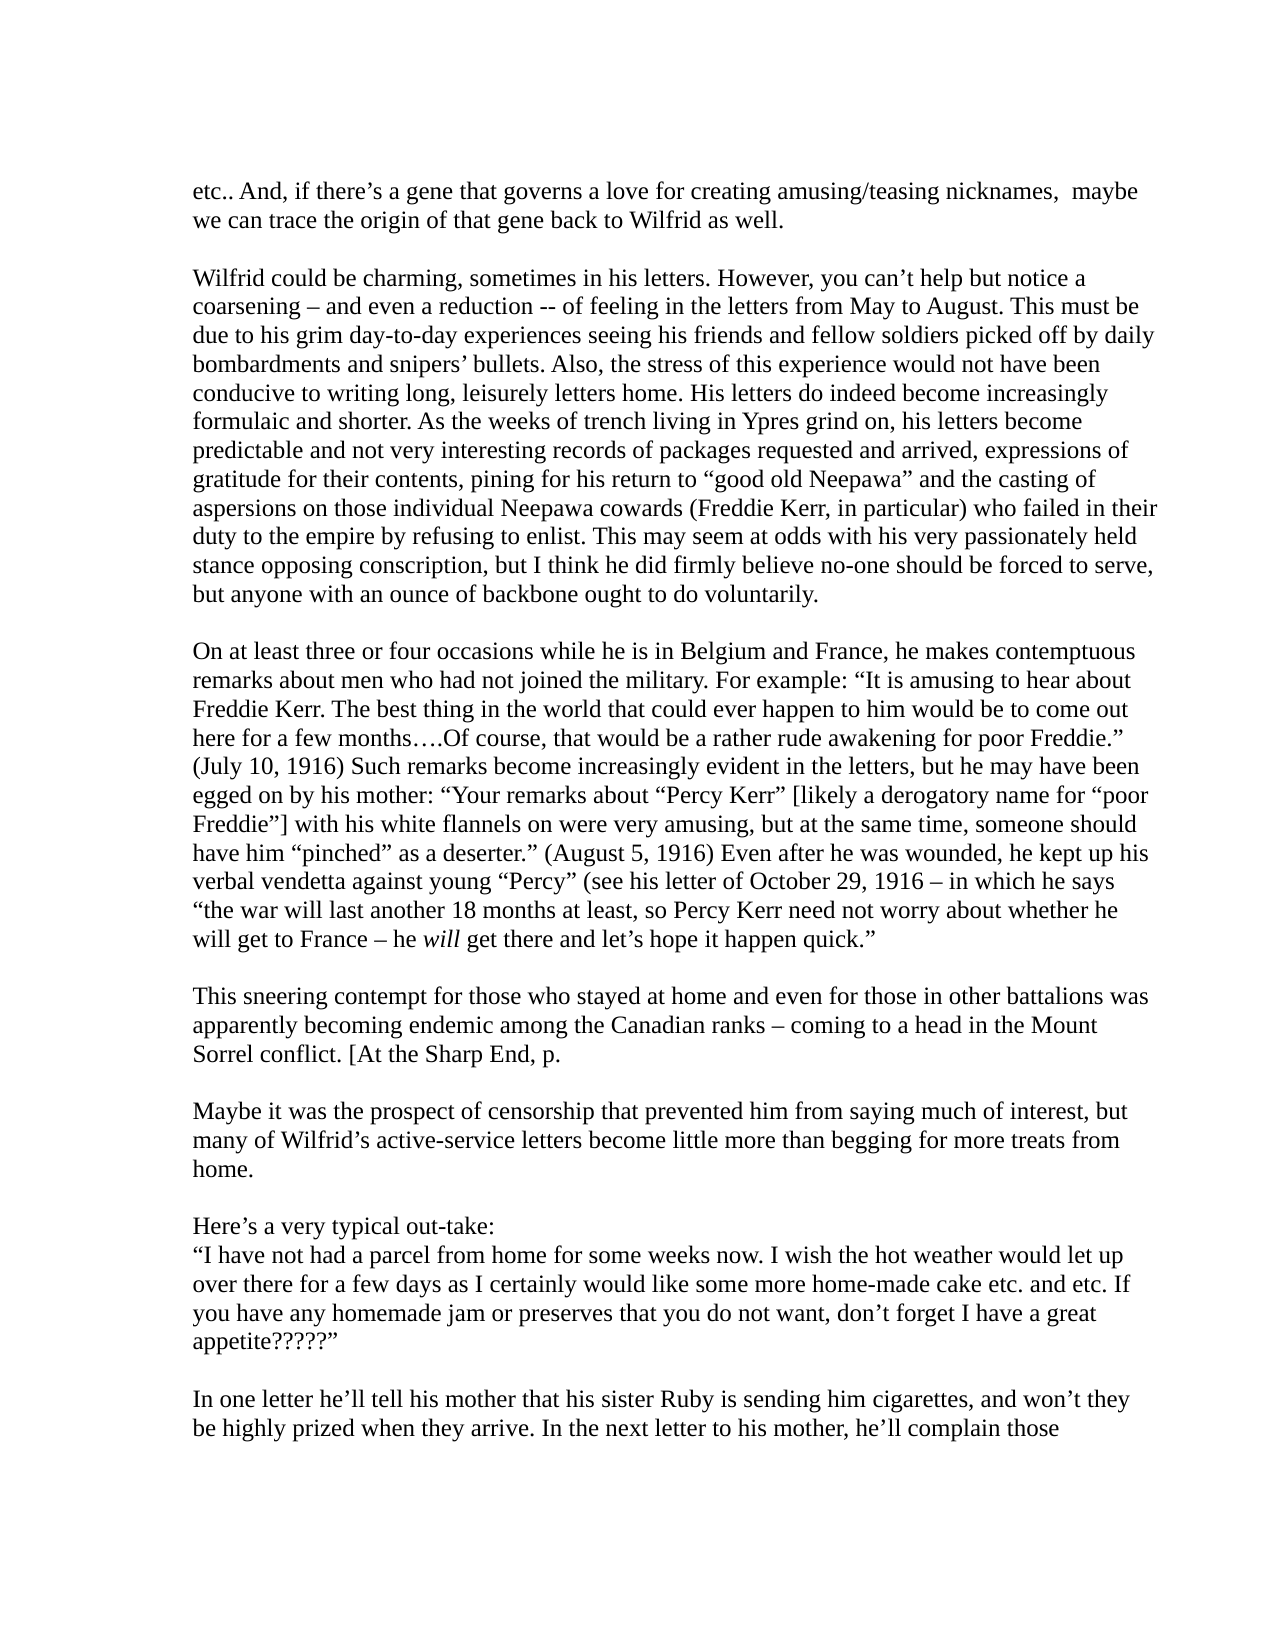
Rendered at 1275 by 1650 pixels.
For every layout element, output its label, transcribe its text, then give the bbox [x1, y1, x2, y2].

text etc.. And, if there’s a gene that governs a love for creating amusing/teasing nicknames, maybe we can trace the origin of that gene back to Wilfrid as well. [192, 176, 1158, 234]
text On at least three or four occasions while he is in Belgium and France, he makes contemptuous remarks about men who had not joined the military. For example: “It is amusing to hear about Freddie Kerr. The best thing in the world that could ever happen to him would be to come out here for a few months….Of course, that would be a rather rude awakening for poor Freddie.” (July 10, 1916) Such remarks become increasingly evident in the letters, but he may have been egged on by his mother: “Your remarks about “Percy Kerr” [likely a derogatory name for “poor Freddie”] with his white flannels on were very amusing, but at the same time, someone should have him “pinched” as a deserter.” (August 5, 1916) Even after he was wounded, he kept up his verbal vendetta against young “Percy” (see his letter of October 29, 1916 – in which he says “the war will last another 18 months at least, so Percy Kerr need not worry about whether he will get to France – he will get there and let’s hope it happen quick.” [192, 636, 1158, 953]
text Maybe it was the prospect of censorship that prevented him from saying much of interest, but many of Wilfrid’s active-service letters become little more than begging for more treats from home. [192, 1096, 1158, 1183]
text This sneering contempt for those who stayed at home and even for those in other battalions was apparently becoming endemic among the Canadian ranks – coming to a head in the Mount Sorrel conflict. [At the Sharp End, p. [192, 981, 1158, 1068]
text In one letter he’ll tell his mother that his sister Ruby is sending him cigarettes, and won’t they be highly prized when they arrive. In the next letter to his mother, he’ll complain those [192, 1384, 1158, 1441]
text “I have not had a parcel from home for some weeks now. I wish the hot weather would let up over there for a few days as I certainly would like some more home-made cake etc. and etc. If you have any homemade jam or preserves that you do not want, don’t forget I have a great appetite?????” [192, 1240, 1158, 1355]
text Here’s a very typical out-take: [192, 1211, 1158, 1240]
text Wilfrid could be charming, sometimes in his letters. However, you can’t help but notice a coarsening – and even a reduction -- of feeling in the letters from May to August. This must be due to his grim day-to-day experiences seeing his friends and fellow soldiers picked off by daily bombardments and snipers’ bullets. Also, the stress of this experience would not have been conducive to writing long, leisurely letters home. His letters do indeed become increasingly formulaic and shorter. As the weeks of trench living in Ypres grind on, his letters become predictable and not very interesting records of packages requested and arrived, expressions of gratitude for their contents, pining for his return to “good old Neepawa” and the casting of aspersions on those individual Neepawa cowards (Freddie Kerr, in particular) who failed in their duty to the empire by refusing to enlist. This may seem at odds with his very passionately held stance opposing conscription, but I think he did firmly believe no-one should be forced to serve, but anyone with an ounce of backbone ought to do voluntarily. [192, 263, 1158, 608]
